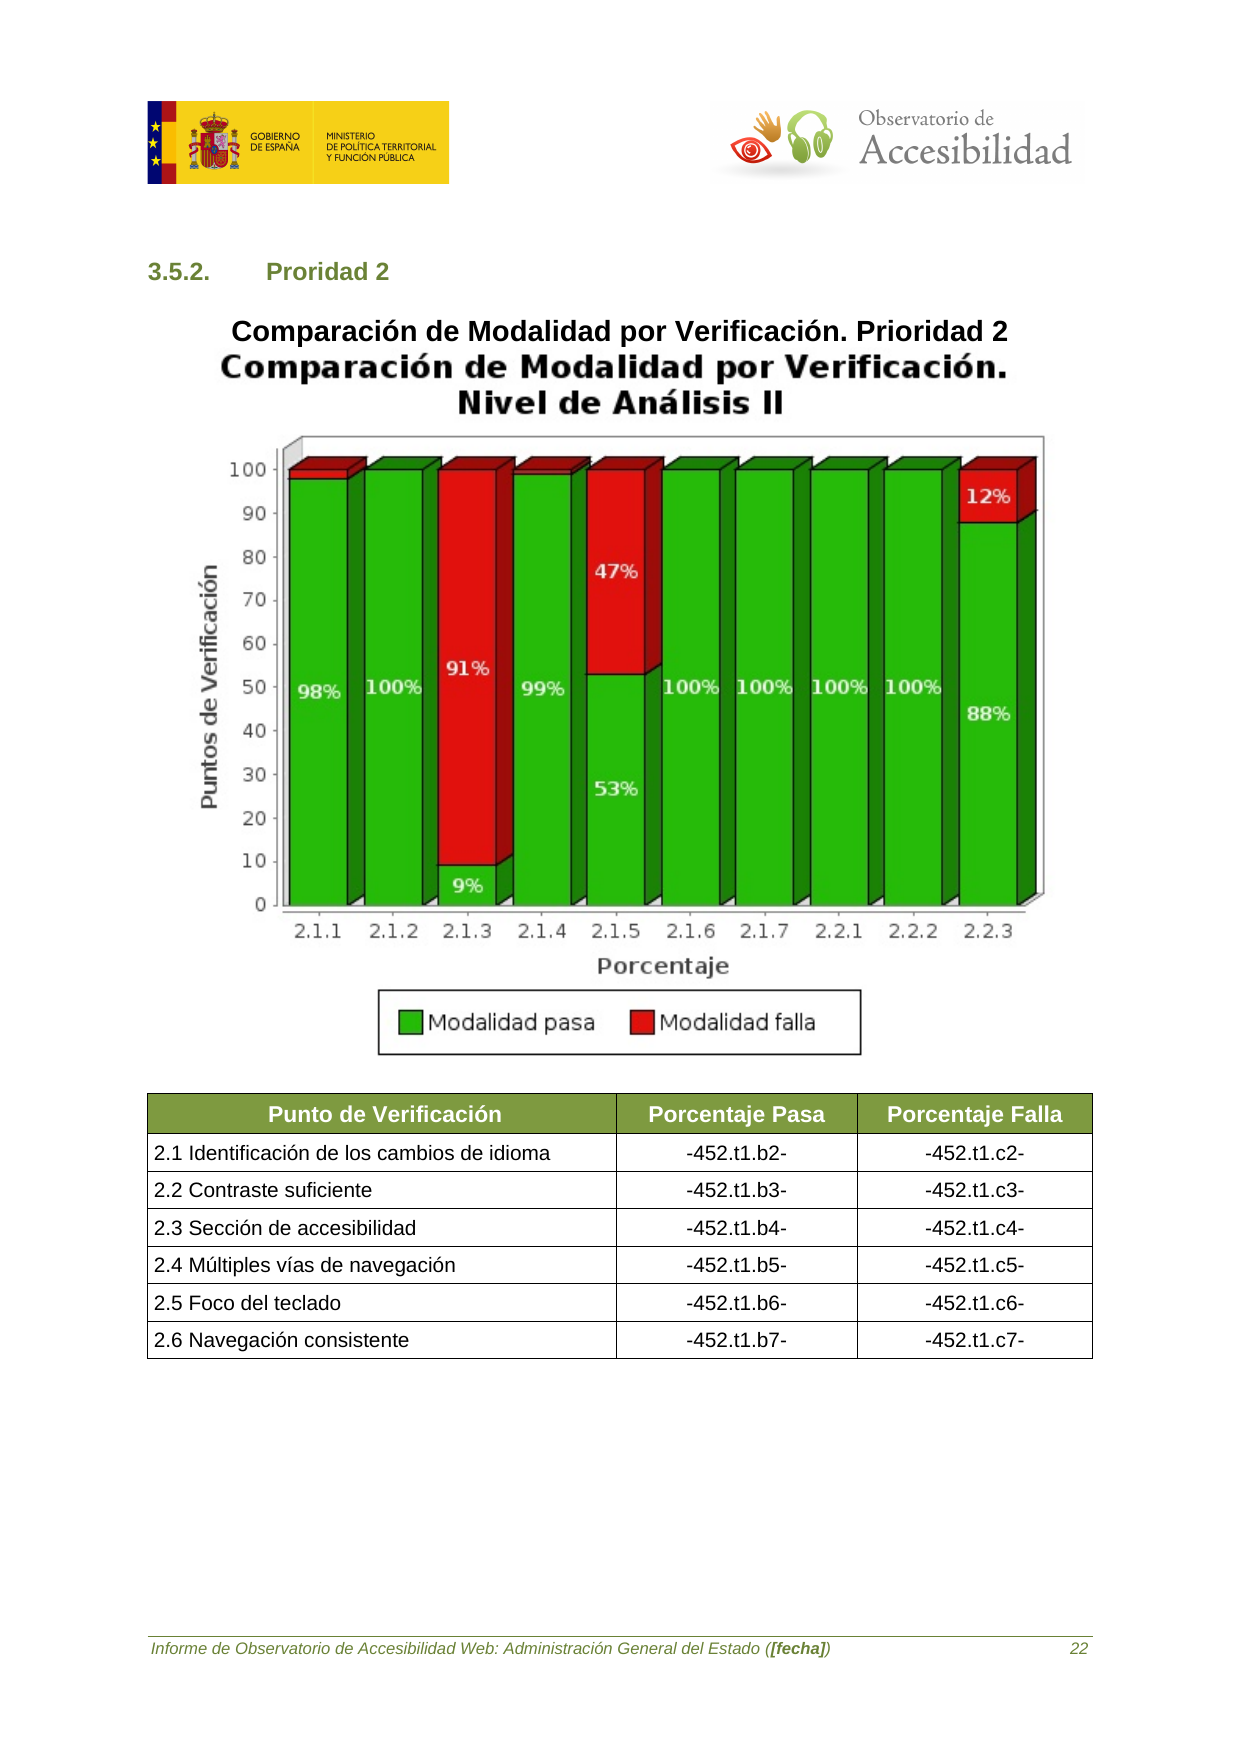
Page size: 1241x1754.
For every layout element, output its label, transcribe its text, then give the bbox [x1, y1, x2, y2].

table_cell -452.t1.b4- [617, 1209, 857, 1246]
picture [147, 101, 450, 184]
table_cell 2.2 Contraste suficiente [148, 1172, 616, 1208]
table_cell -452.t1.c6- [858, 1284, 1092, 1321]
table_cell 2.3 Sección de accesibilidad [148, 1209, 616, 1246]
table_header Porcentaje Pasa [617, 1094, 857, 1133]
subtitle Proridad 2 [148, 257, 1092, 286]
table_header Punto de Verificación [148, 1094, 616, 1133]
picture [178, 347, 1062, 1057]
table_cell -452.t1.c5- [858, 1247, 1092, 1283]
table_cell -452.t1.c7- [858, 1322, 1092, 1358]
table_cell -452.t1.c2- [858, 1134, 1092, 1171]
table_cell 2.5 Foco del teclado [148, 1284, 616, 1321]
table_header Porcentaje Falla [858, 1094, 1092, 1133]
table_cell -452.t1.b5- [617, 1247, 857, 1283]
table_cell -452.t1.b3- [617, 1172, 857, 1208]
table_cell 2.1 Identificación de los cambios de idioma [148, 1134, 616, 1171]
table_cell 2.6 Navegación consistente [148, 1322, 616, 1358]
picture [710, 101, 1086, 184]
text Comparación de Modalidad por Verificación. Prioridad 2 [148, 314, 1092, 347]
table_cell -452.t1.c3- [858, 1172, 1092, 1208]
table_cell -452.t1.b7- [617, 1322, 857, 1358]
table_cell -452.t1.b2- [617, 1134, 857, 1171]
table_cell -452.t1.b6- [617, 1284, 857, 1321]
table_cell 2.4 Múltiples vías de navegación [148, 1247, 616, 1283]
table_cell -452.t1.c4- [858, 1209, 1092, 1246]
